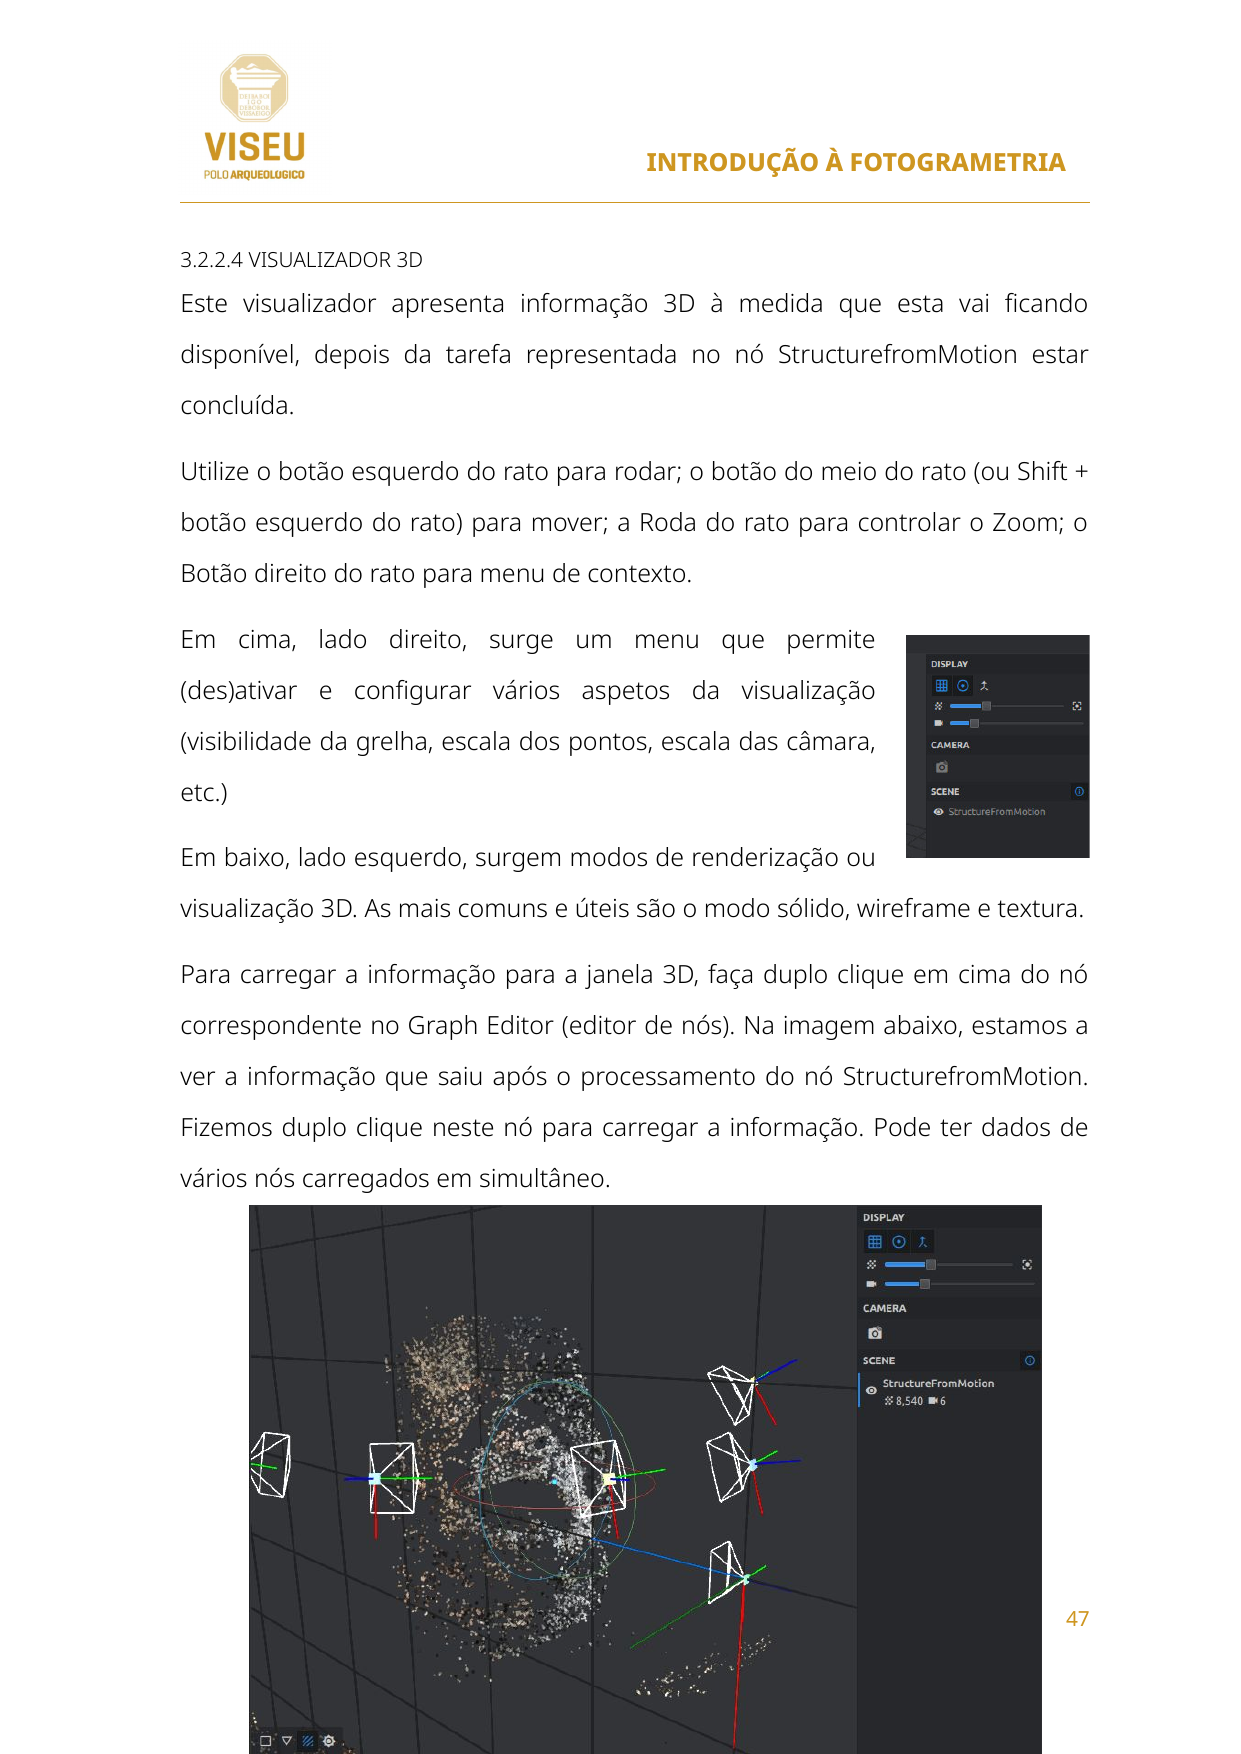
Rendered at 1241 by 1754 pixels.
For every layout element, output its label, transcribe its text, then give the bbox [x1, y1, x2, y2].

text Este visualizador apresenta informação 3D à medida que esta vai ficando disponível, depois da tarefa representada no nó StructurefromMotion estar concluída. [180, 286, 1090, 422]
subtitle 3.2.2.4 Visualizador 3D [180, 245, 1090, 273]
text Para carregar a informação para a janela 3D, faça duplo clique em cima do nó correspondente no Graph Editor (editor de nós). Na imagem abaixo, estamos a ver a informação que saiu após o processamento do nó StructurefromMotion. Fizemos duplo clique neste nó para carregar a informação. Pode ter dados de vários nós carregados em simultâneo. [180, 957, 1090, 1195]
picture [906, 635, 1090, 858]
picture [249, 1205, 1042, 1754]
text Utilize o botão esquerdo do rato para rodar; o botão do meio do rato (ou Shift + botão esquerdo do rato) para mover; a Roda do rato para controlar o Zoom; o Botão direito do rato para menu de contexto. [180, 453, 1090, 590]
text Em cima, lado direito, surge um menu que permite (des)ativar e configurar vários aspetos da visualização (visibilidade da grelha, escala dos pontos, escala das câmara, etc.) [180, 621, 1090, 808]
text Em baixo, lado esquerdo, surgem modos de renderização ou visualização 3D. As mais comuns e úteis são o modo sólido, wireframe e textura. [180, 840, 1090, 925]
